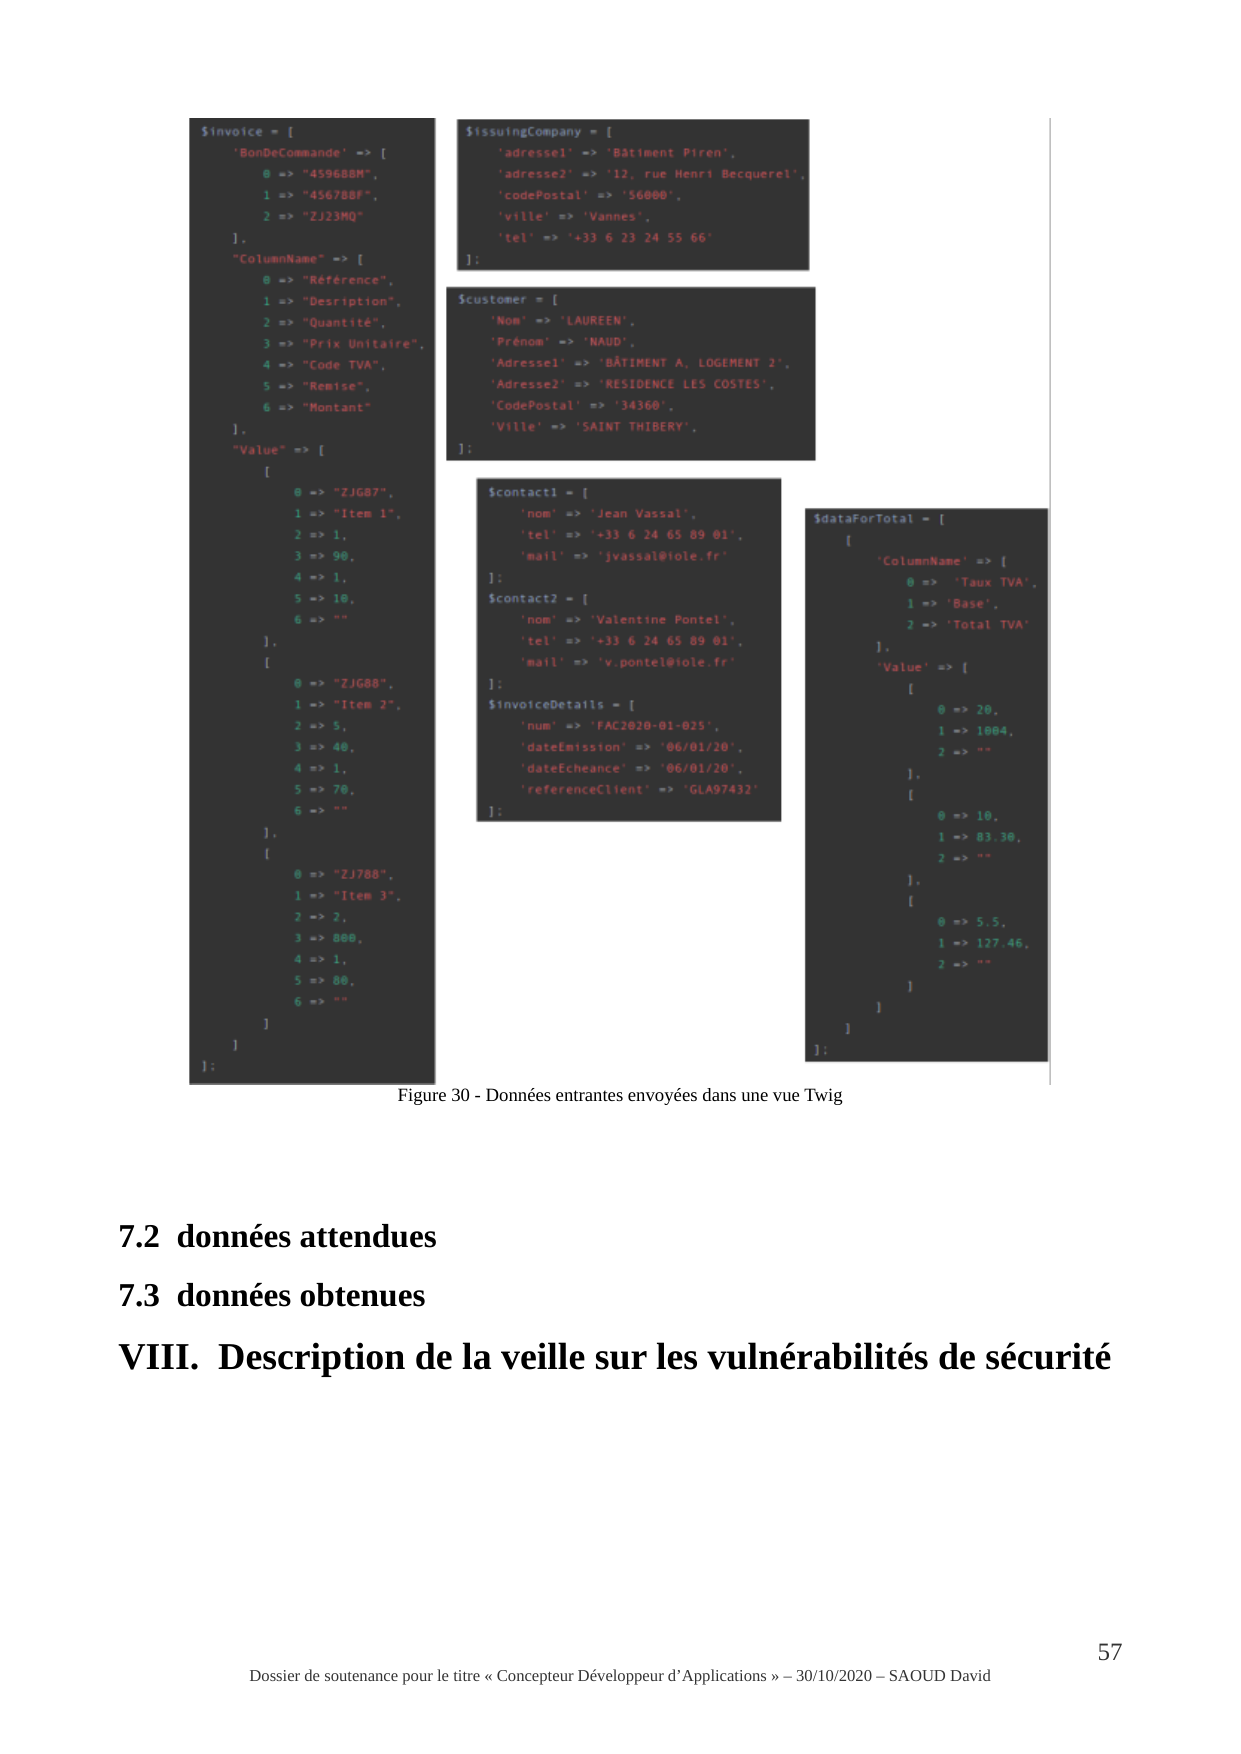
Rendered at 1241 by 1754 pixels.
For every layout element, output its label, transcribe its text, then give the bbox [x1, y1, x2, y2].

picture [189, 118, 1051, 1085]
text VIII. Description de la veille sur les vulnérabilités de sécurité [118, 1334, 1122, 1377]
text 7.3 données obtenues [118, 1275, 1122, 1313]
text 7.2 données attendues [118, 1216, 1122, 1255]
text Figure 30 - Données entrantes envoyées dans une vue Twig [186, 131, 1054, 1106]
